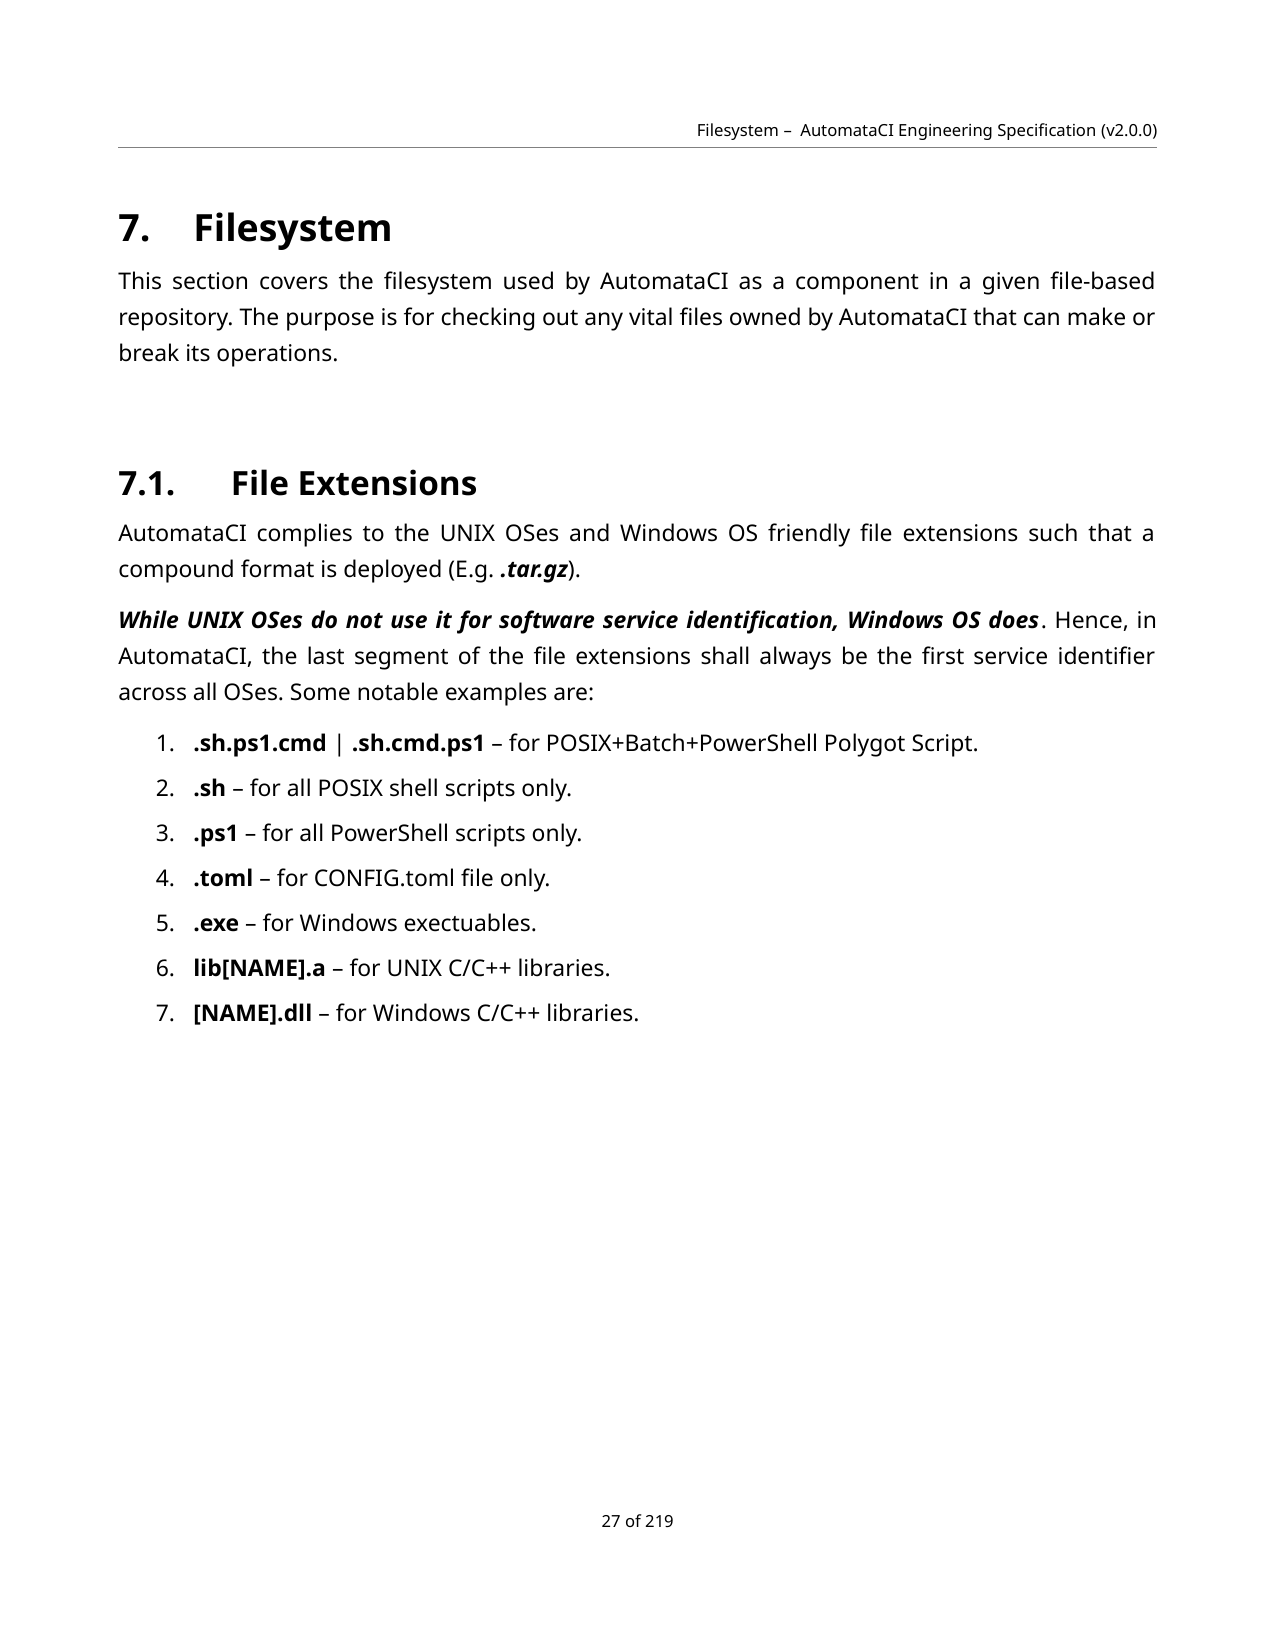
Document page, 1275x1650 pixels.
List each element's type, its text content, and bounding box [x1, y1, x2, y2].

subtitle Filesystem [118, 201, 1157, 252]
list .ps1 – for all PowerShell scripts only. [156, 817, 1157, 848]
list .exe – for Windows exectuables. [156, 907, 1157, 938]
text AutomataCI complies to the UNIX OSes and Windows OS friendly file extensions such that a compound format is deployed (E.g. .tar.gz). [118, 517, 1157, 584]
list [NAME].dll – for Windows C/C++ libraries. [156, 997, 1157, 1028]
subtitle File Extensions [118, 459, 1157, 505]
list .sh – for all POSIX shell scripts only. [156, 772, 1157, 803]
text This section covers the filesystem used by AutomataCI as a component in a given file-based repository. The purpose is for checking out any vital files owned by AutomataCI that can make or break its operations. [118, 265, 1157, 368]
list .toml – for CONFIG.toml file only. [156, 862, 1157, 893]
list .sh.ps1.cmd | .sh.cmd.ps1 – for POSIX+Batch+PowerShell Polygot Script. [156, 727, 1157, 758]
list lib[NAME].a – for UNIX C/C++ libraries. [156, 952, 1157, 983]
text While UNIX OSes do not use it for software service identification, Windows OS does. Hence, in AutomataCI, the last segment of the file extensions shall always be the first service identifier across all OSes. Some notable examples are: [118, 604, 1157, 707]
